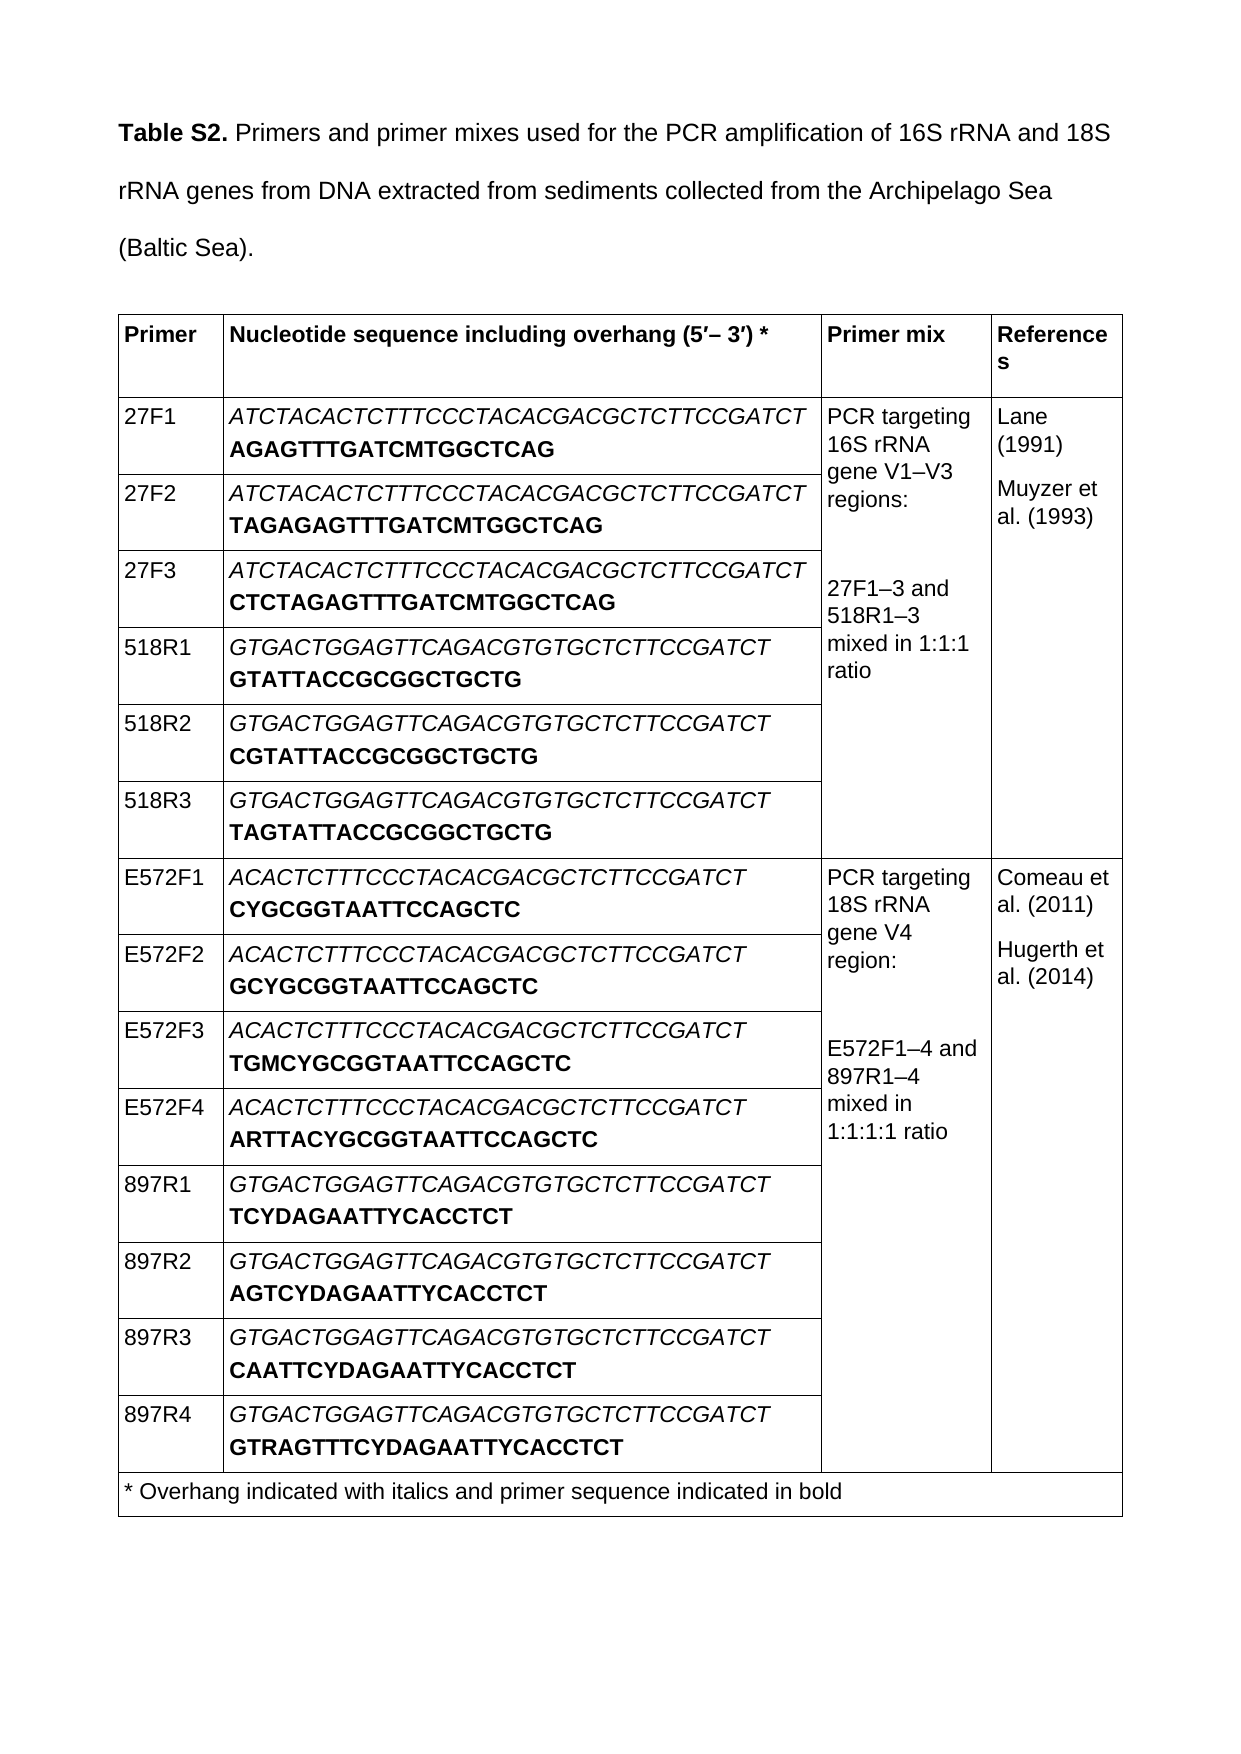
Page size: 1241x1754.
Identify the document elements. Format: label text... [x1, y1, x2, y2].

table_cell ACACTCTTTCCCTACACGACGCTCTTCCGATCT TGMCYGCGGTAATTCCAGCTC [224, 1012, 821, 1088]
table_cell GTGACTGGAGTTCAGACGTGTGCTCTTCCGATCT TAGTATTACCGCGGCTGCTG [224, 782, 821, 857]
table_cell ATCTACACTCTTTCCCTACACGACGCTCTTCCGATCT AGAGTTTGATCMTGGCTCAG [224, 398, 821, 474]
table_cell PCR targeting 18S rRNA gene V4 region: E572F1–4 and 897R1–4 mixed in 1:1:1:1 ratio [822, 859, 991, 1472]
table_cell 518R1 [119, 628, 223, 704]
table_cell 897R3 [119, 1319, 223, 1395]
table_cell E572F1 [119, 859, 223, 934]
table_cell GTGACTGGAGTTCAGACGTGTGCTCTTCCGATCT GTRAGTTTCYDAGAATTYCACCTCT [224, 1396, 821, 1472]
table_cell GTGACTGGAGTTCAGACGTGTGCTCTTCCGATCT AGTCYDAGAATTYCACCTCT [224, 1243, 821, 1318]
table_header References [992, 315, 1122, 397]
table_cell GTGACTGGAGTTCAGACGTGTGCTCTTCCGATCT TCYDAGAATTYCACCTCT [224, 1166, 821, 1241]
table_cell * Overhang indicated with italics and primer sequence indicated in bold [119, 1473, 1122, 1516]
table_cell ACACTCTTTCCCTACACGACGCTCTTCCGATCT ARTTACYGCGGTAATTCCAGCTC [224, 1089, 821, 1164]
table_cell GTGACTGGAGTTCAGACGTGTGCTCTTCCGATCT CGTATTACCGCGGCTGCTG [224, 705, 821, 781]
table_cell ACACTCTTTCCCTACACGACGCTCTTCCGATCT CYGCGGTAATTCCAGCTC [224, 859, 821, 934]
table_header Primer mix [822, 315, 991, 397]
table_header Primer [119, 315, 223, 397]
table_cell ACACTCTTTCCCTACACGACGCTCTTCCGATCT GCYGCGGTAATTCCAGCTC [224, 935, 821, 1011]
table_cell Comeau et al. (2011) Hugerth et al. (2014) [992, 859, 1122, 1472]
table_cell E572F2 [119, 935, 223, 1011]
table_cell 897R2 [119, 1243, 223, 1318]
table_header Nucleotide sequence including overhang (5′– 3′) * [224, 315, 821, 397]
table_cell 518R2 [119, 705, 223, 781]
text Table S2. Primers and primer mixes used for the PCR amplification of 16S rRNA and 18S rRNA genes from DNA extracted from sediments collected from the Archipelago Sea (Baltic Sea). [118, 118, 1122, 262]
table_cell E572F3 [119, 1012, 223, 1088]
table_cell 27F1 [119, 398, 223, 474]
table_cell GTGACTGGAGTTCAGACGTGTGCTCTTCCGATCT CAATTCYDAGAATTYCACCTCT [224, 1319, 821, 1395]
table_cell 27F2 [119, 475, 223, 550]
table_cell ATCTACACTCTTTCCCTACACGACGCTCTTCCGATCT TAGAGAGTTTGATCMTGGCTCAG [224, 475, 821, 550]
table_cell 27F3 [119, 551, 223, 627]
table_cell 897R4 [119, 1396, 223, 1472]
table_cell PCR targeting 16S rRNA gene V1–V3 regions: 27F1–3 and 518R1–3 mixed in 1:1:1 ratio [822, 398, 991, 857]
table_cell 897R1 [119, 1166, 223, 1241]
table_cell ATCTACACTCTTTCCCTACACGACGCTCTTCCGATCT CTCTAGAGTTTGATCMTGGCTCAG [224, 551, 821, 627]
table_cell E572F4 [119, 1089, 223, 1164]
table_cell 518R3 [119, 782, 223, 857]
table_cell GTGACTGGAGTTCAGACGTGTGCTCTTCCGATCT GTATTACCGCGGCTGCTG [224, 628, 821, 704]
table_cell Lane (1991) Muyzer et al. (1993) [992, 398, 1122, 857]
